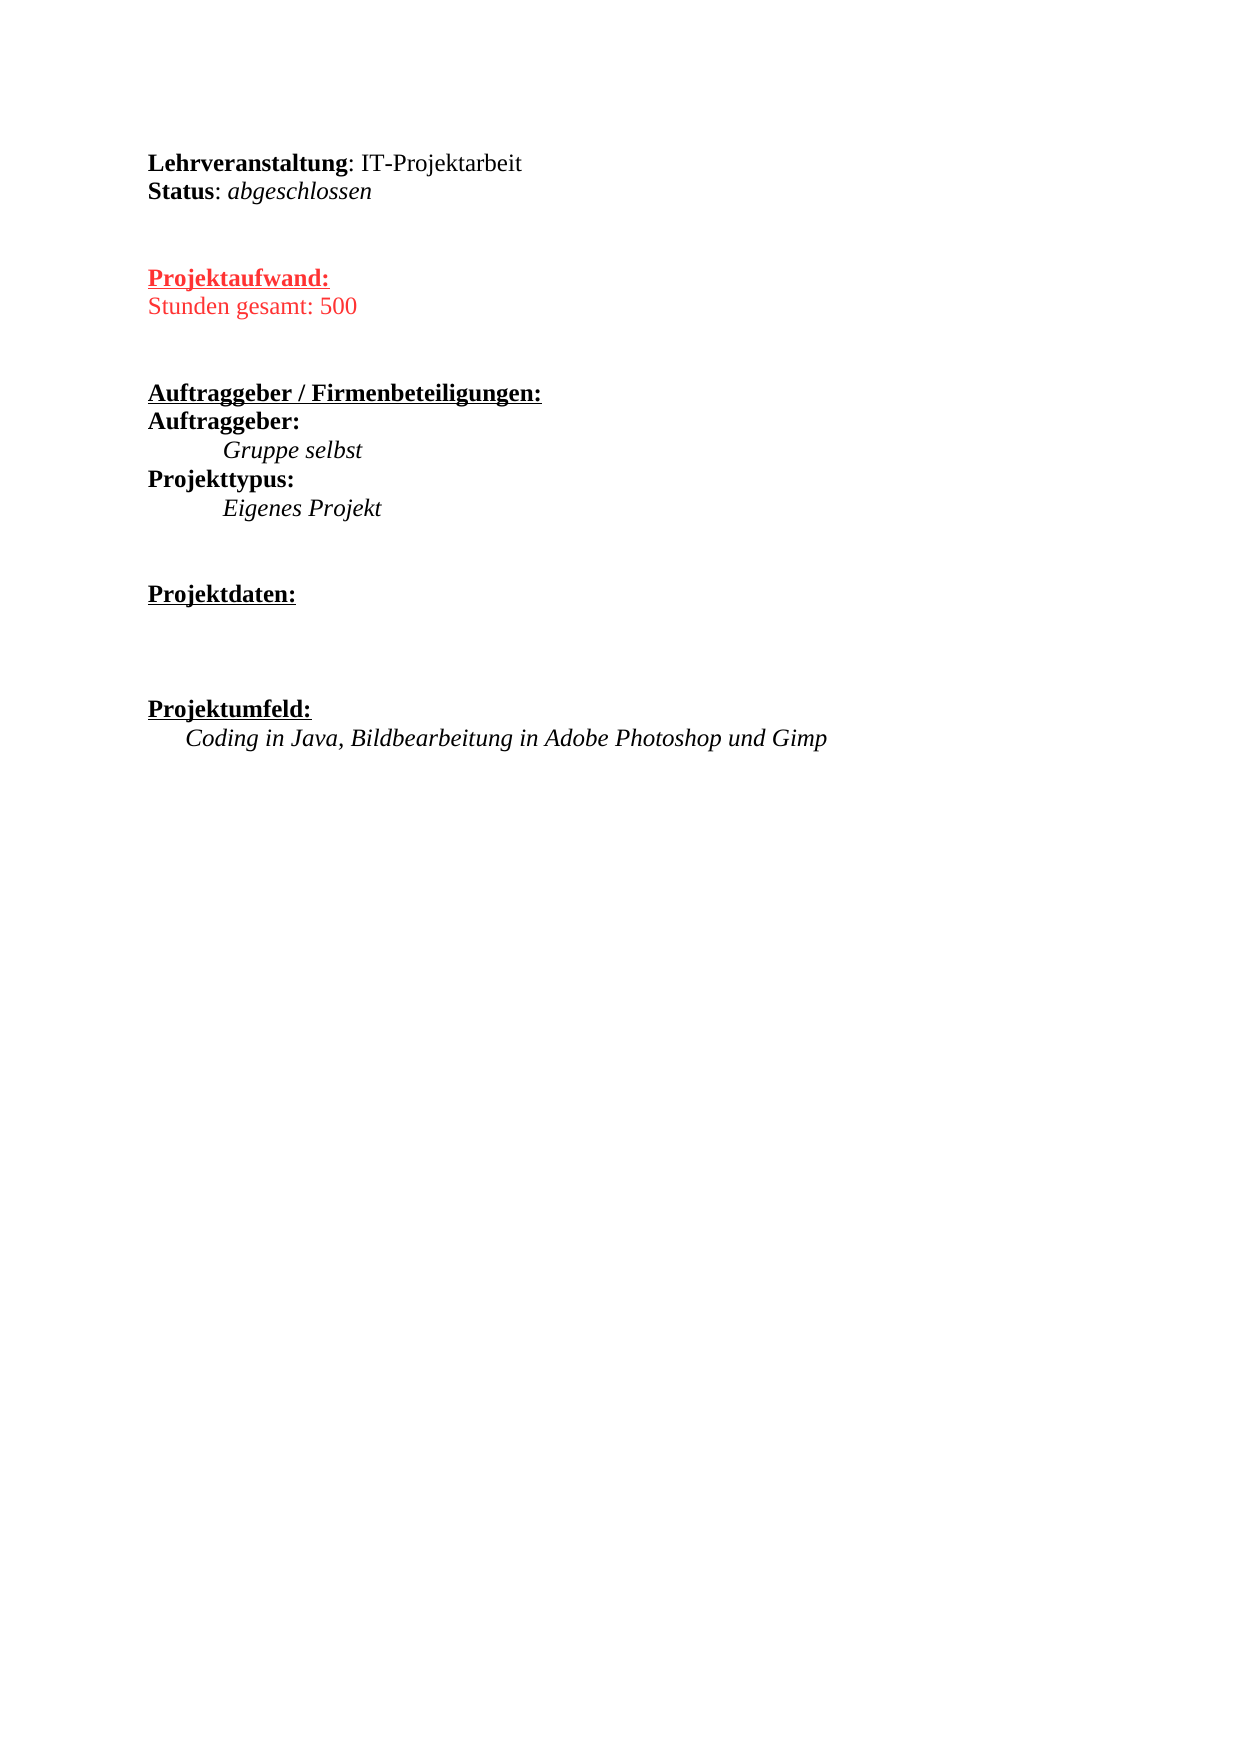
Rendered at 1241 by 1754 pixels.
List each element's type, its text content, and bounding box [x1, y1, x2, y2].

text Eigenes Projekt [223, 493, 1048, 521]
text Auftraggeber: [148, 406, 1093, 435]
text Gruppe selbst [223, 435, 1048, 464]
text Projekttypus: [148, 464, 1093, 493]
text Status: abgeschlossen [148, 176, 1093, 205]
text Auftraggeber / Firmenbeteiligungen: [148, 378, 1093, 406]
text Projektdaten: [148, 579, 1093, 608]
text Projektumfeld: [148, 694, 1093, 723]
text Stunden gesamt: 500 [148, 291, 1093, 320]
text Lehrveranstaltung: IT-Projektarbeit [148, 148, 1093, 176]
text Coding in Java, Bildbearbeitung in Adobe Photoshop und Gimp [185, 723, 1048, 751]
text Projektaufwand: [148, 263, 1093, 291]
